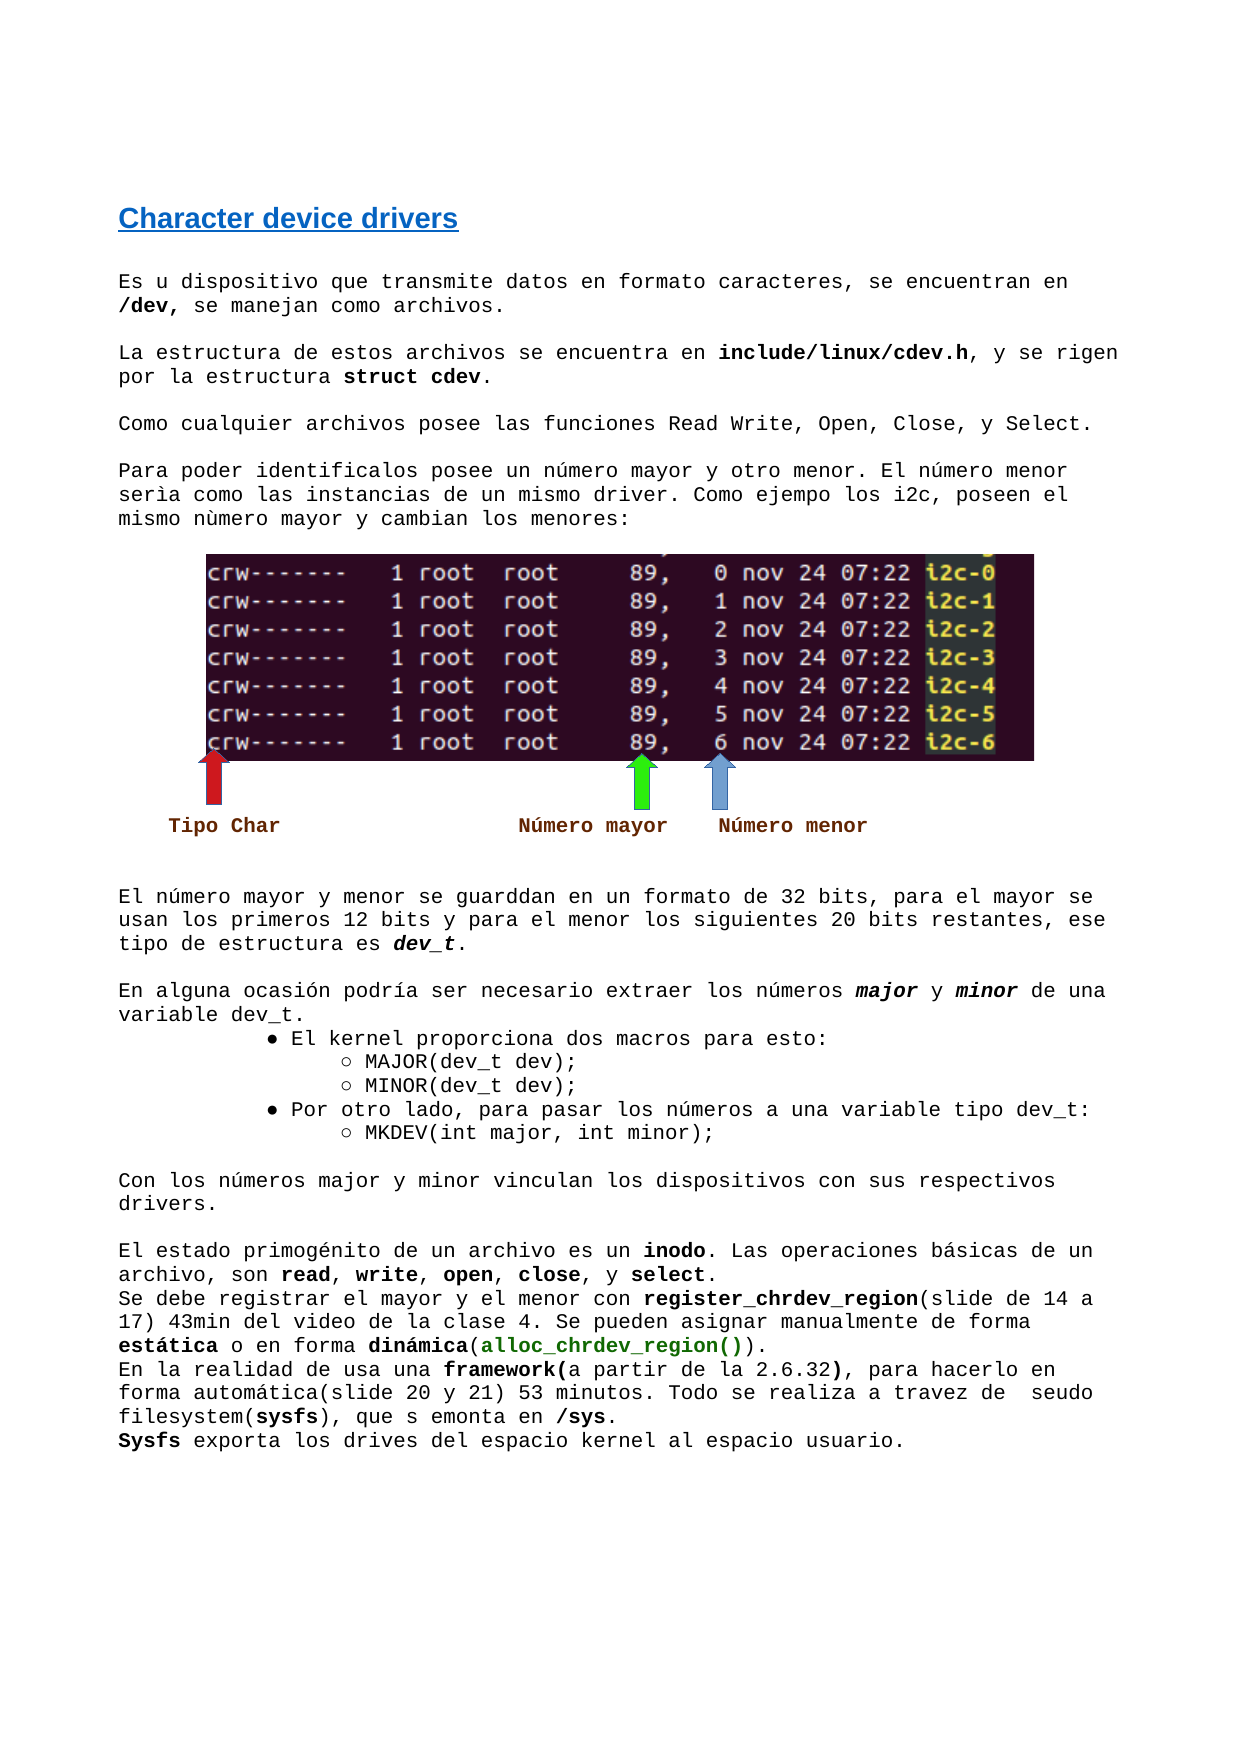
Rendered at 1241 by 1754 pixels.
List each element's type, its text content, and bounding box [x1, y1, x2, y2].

text ○ MINOR(dev_t dev); [340, 1075, 1122, 1099]
list En alguna ocasión podría ser necesario extraer los números major y minor de una variable dev_t. [118, 980, 1122, 1028]
text ○ MKDEV(int major, int minor); [340, 1122, 1122, 1146]
text Para poder identificalos posee un número mayor y otro menor. El número menor serìa como las instancias de un mismo driver. Como ejempo los i2c, poseen el mismo nùmero mayor y cambian los menores: [118, 460, 1122, 531]
text La estructura de estos archivos se encuentra en include/linux/cdev.h, y se rigen por la estructura struct cdev. [118, 342, 1122, 389]
text En la realidad de usa una framework(a partir de la 2.6.32), para hacerlo en forma automática(slide 20 y 21) 53 minutos. Todo se realiza a travez de seudo filesystem(sysfs), que s emonta en /sys. [118, 1359, 1122, 1430]
text Se debe registrar el mayor y el menor con register_chrdev_region(slide de 14 a 17) 43min del video de la clase 4. Se pueden asignar manualmente de forma estática o en forma dinámica(alloc_chrdev_region()). [118, 1288, 1122, 1359]
text Sysfs exporta los drives del espacio kernel al espacio usuario. [118, 1430, 1122, 1453]
text ● Por otro lado, para pasar los números a una variable tipo dev_t: [266, 1099, 1122, 1122]
subtitle Character device drivers [118, 201, 1122, 235]
text Con los números major y minor vinculan los dispositivos con sus respectivos drivers. [118, 1169, 1122, 1217]
text El número mayor y menor se guarddan en un formato de 32 bits, para el mayor se usan los primeros 12 bits y para el menor los siguientes 20 bits restantes, ese tipo de estructura es dev_t. [118, 886, 1122, 957]
text Tipo Char Número mayor Número menor [118, 815, 1122, 838]
text Como cualquier archivos posee las funciones Read Write, Open, Close, y Select. [118, 413, 1122, 437]
picture [206, 554, 1035, 761]
text Es u dispositivo que transmite datos en formato caracteres, se encuentran en /dev, se manejan como archivos. [118, 271, 1122, 318]
text ○ MAJOR(dev_t dev); [340, 1051, 1122, 1075]
text El estado primogénito de un archivo es un inodo. Las operaciones básicas de un archivo, son read, write, open, close, y select. [118, 1241, 1122, 1288]
text ● El kernel proporciona dos macros para esto: [266, 1028, 1122, 1051]
